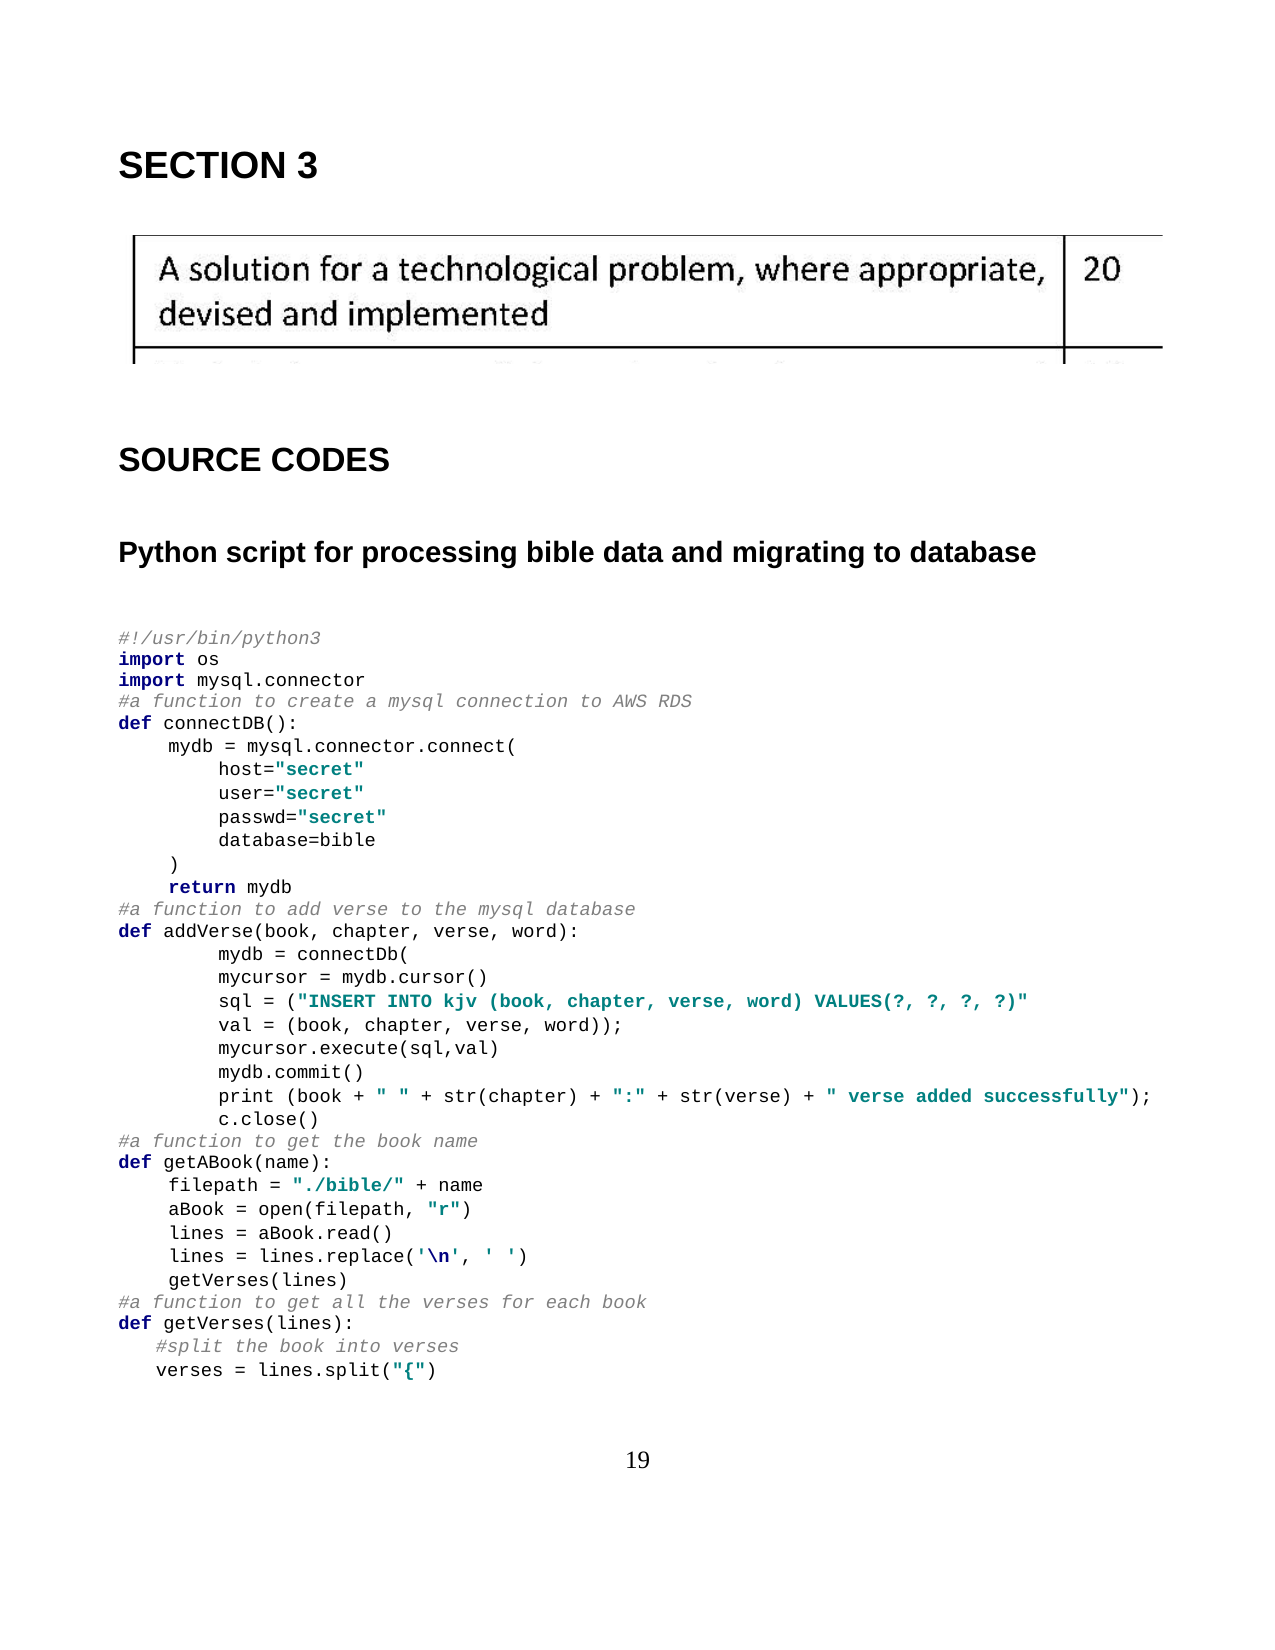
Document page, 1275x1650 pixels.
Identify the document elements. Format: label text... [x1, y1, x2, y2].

text import mysql.connector [118, 671, 1157, 692]
text def connectDB(): [118, 713, 1157, 735]
text #a function to add verse to the mysql database [118, 900, 1157, 921]
text getVerses(lines) [118, 1269, 1157, 1293]
subtitle SECTION 3 [118, 143, 1157, 187]
text lines = aBook.read() [118, 1222, 1157, 1245]
text print (book + " " + str(chapter) + ":" + str(verse) + " verse added successfully"); [118, 1084, 1157, 1108]
text #!/usr/bin/python3 [118, 628, 1157, 650]
text lines = lines.replace('\n', ' ') [118, 1245, 1157, 1269]
text import os [118, 650, 1157, 671]
text user="secret" [118, 782, 1157, 806]
text passwd="secret" [118, 806, 1157, 829]
text mycursor.execute(sql,val) [118, 1037, 1157, 1061]
text ) [118, 853, 1157, 877]
text def getVerses(lines): [118, 1314, 1157, 1335]
text mycursor = mydb.cursor() [118, 966, 1157, 990]
subtitle SOURCE CODES [118, 440, 1157, 479]
picture [125, 245, 1163, 364]
text mydb = mysql.connector.connect( [118, 735, 1157, 758]
text def getABook(name): [118, 1153, 1157, 1174]
text sql = ("INSERT INTO kjv (book, chapter, verse, word) VALUES(?, ?, ?, ?)" [118, 990, 1157, 1014]
text verses = lines.split("{") [118, 1359, 1157, 1382]
text #split the book into verses [118, 1335, 1157, 1359]
text mydb = connectDb( [118, 943, 1157, 966]
text aBook = open(filepath, "r") [118, 1198, 1157, 1222]
text #a function to get all the verses for each book [118, 1293, 1157, 1314]
text mydb.commit() [118, 1061, 1157, 1084]
subtitle Python script for processing bible data and migrating to database [118, 534, 1157, 568]
text #a function to create a mysql connection to AWS RDS [118, 692, 1157, 713]
text return mydb [118, 877, 1157, 900]
text def addVerse(book, chapter, verse, word): [118, 921, 1157, 943]
text host="secret" [118, 758, 1157, 782]
text #a function to get the book name [118, 1132, 1157, 1153]
text val = (book, chapter, verse, word)); [118, 1014, 1157, 1037]
text database=bible [118, 829, 1157, 853]
text filepath = "./bible/" + name [118, 1174, 1157, 1198]
text c.close() [118, 1108, 1157, 1132]
